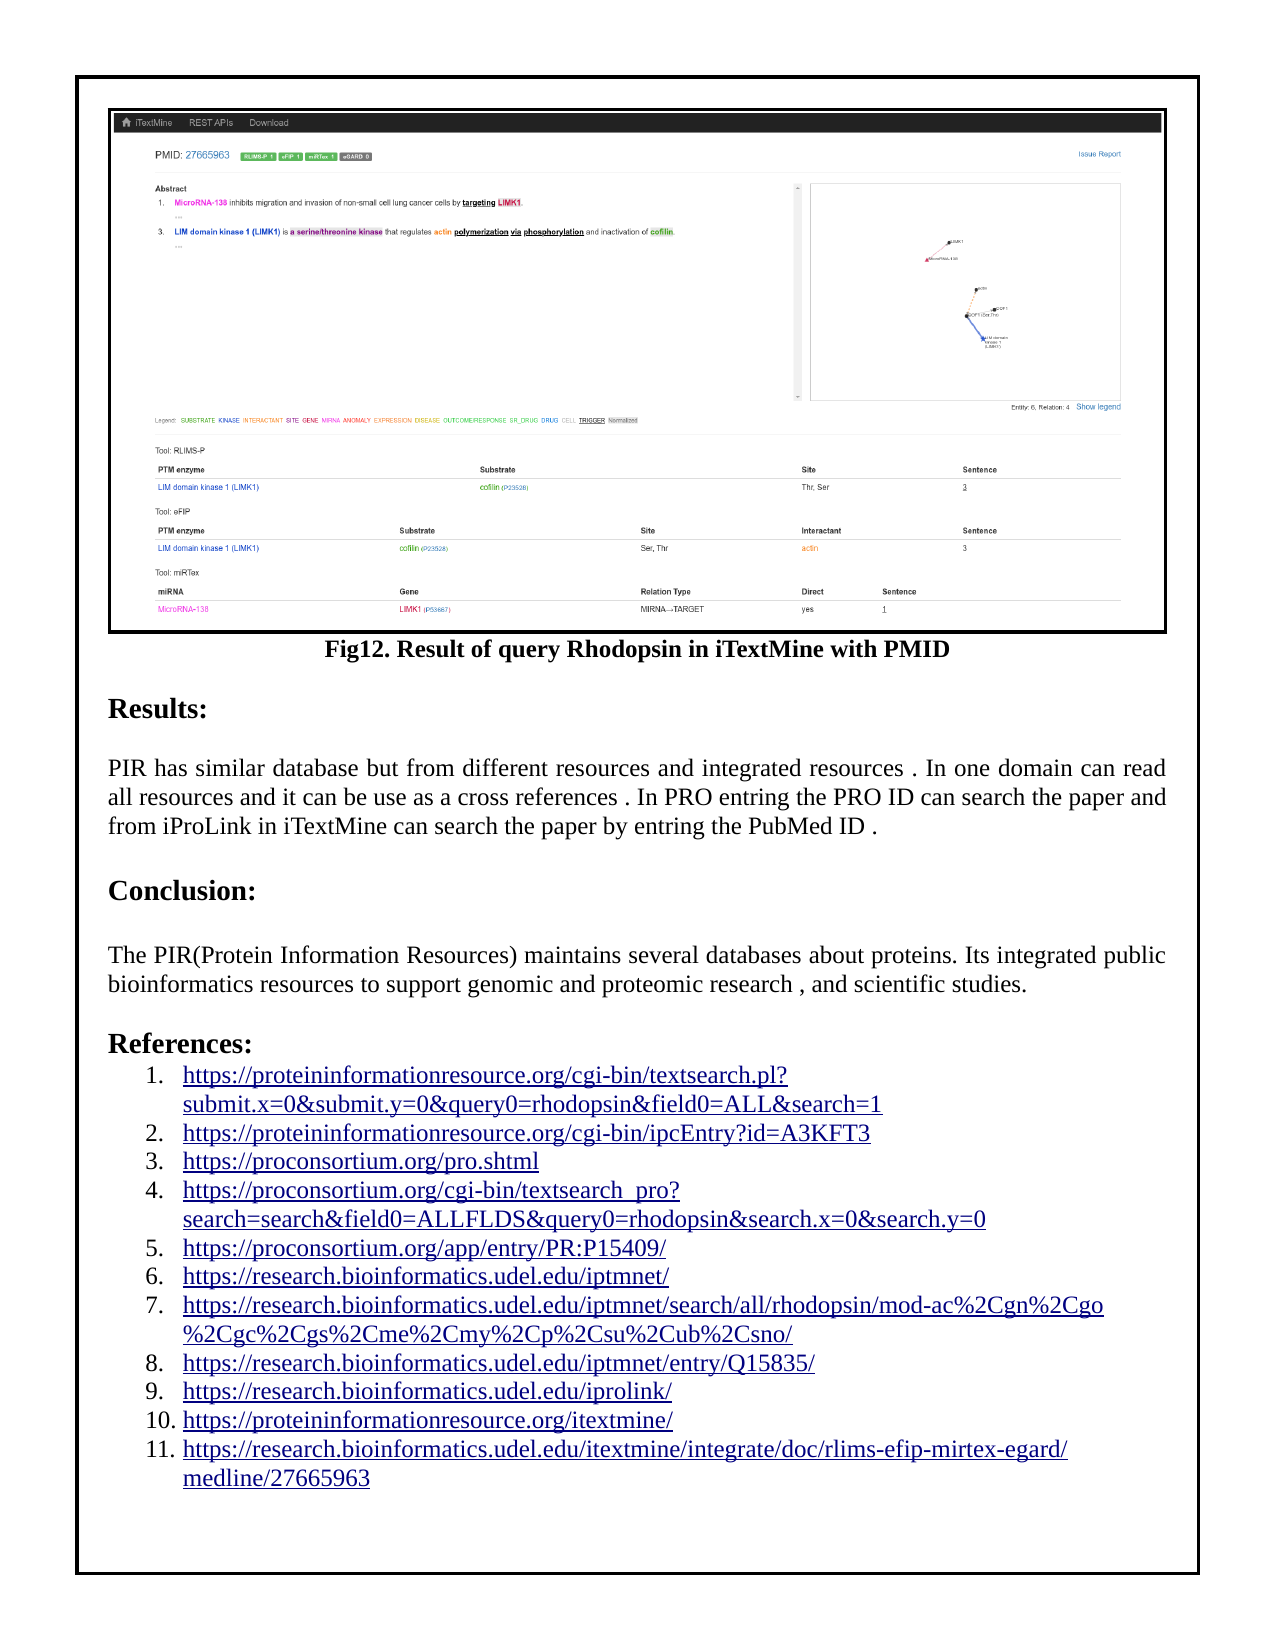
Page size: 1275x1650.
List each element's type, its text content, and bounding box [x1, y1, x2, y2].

list https://research.bioinformatics.udel.edu/iptmnet/entry/Q15835/ [145, 1348, 1167, 1376]
list https://proteininformationresource.org/cgi-bin/textsearch.pl?submit.x=0&submit.y=0&query0=rhodopsin&field0=ALL&search=1 [145, 1060, 1167, 1118]
list https://research.bioinformatics.udel.edu/iptmnet/search/all/rhodopsin/mod-ac%2Cgn%2Cgo%2Cgc%2Cgs%2Cme%2Cmy%2Cp%2Csu%2Cub%2Csno/ [145, 1290, 1167, 1348]
list https://proteininformationresource.org/cgi-bin/ipcEntry?id=A3KFT3 [145, 1118, 1167, 1146]
list https://proconsortium.org/app/entry/PR:P15409/ [145, 1233, 1167, 1261]
list https://research.bioinformatics.udel.edu/iptmnet/ [145, 1261, 1167, 1290]
list https://research.bioinformatics.udel.edu/itextmine/integrate/doc/rlims-efip-mirtex-egard/medline/27665963 [145, 1434, 1167, 1491]
list https://proteininformationresource.org/itextmine/ [145, 1405, 1167, 1434]
text PIR has similar database but from different resources and integrated resources . In one domain can read all resources and it can be use as a cross references . In PRO entring the PRO ID can search the paper and from iProLink in iTextMine can search the paper by entring the PubMed ID . [108, 753, 1167, 840]
list https://proconsortium.org/cgi-bin/textsearch_pro?search=search&field0=ALLFLDS&query0=rhodopsin&search.x=0&search.y=0 [145, 1175, 1167, 1233]
list https://proconsortium.org/pro.shtml [145, 1146, 1167, 1175]
text Conclusion: [108, 873, 1167, 907]
text Fig12. Result of query Rhodopsin in iTextMine with PMID [108, 634, 1167, 662]
text The PIR(Protein Information Resources) maintains several databases about proteins. Its integrated public bioinformatics resources to support genomic and proteomic research , and scientific studies. [108, 940, 1167, 998]
text Results: [108, 691, 1167, 725]
picture [113, 113, 1162, 628]
list https://research.bioinformatics.udel.edu/iprolink/ [145, 1376, 1167, 1405]
text References: [108, 1027, 1167, 1060]
